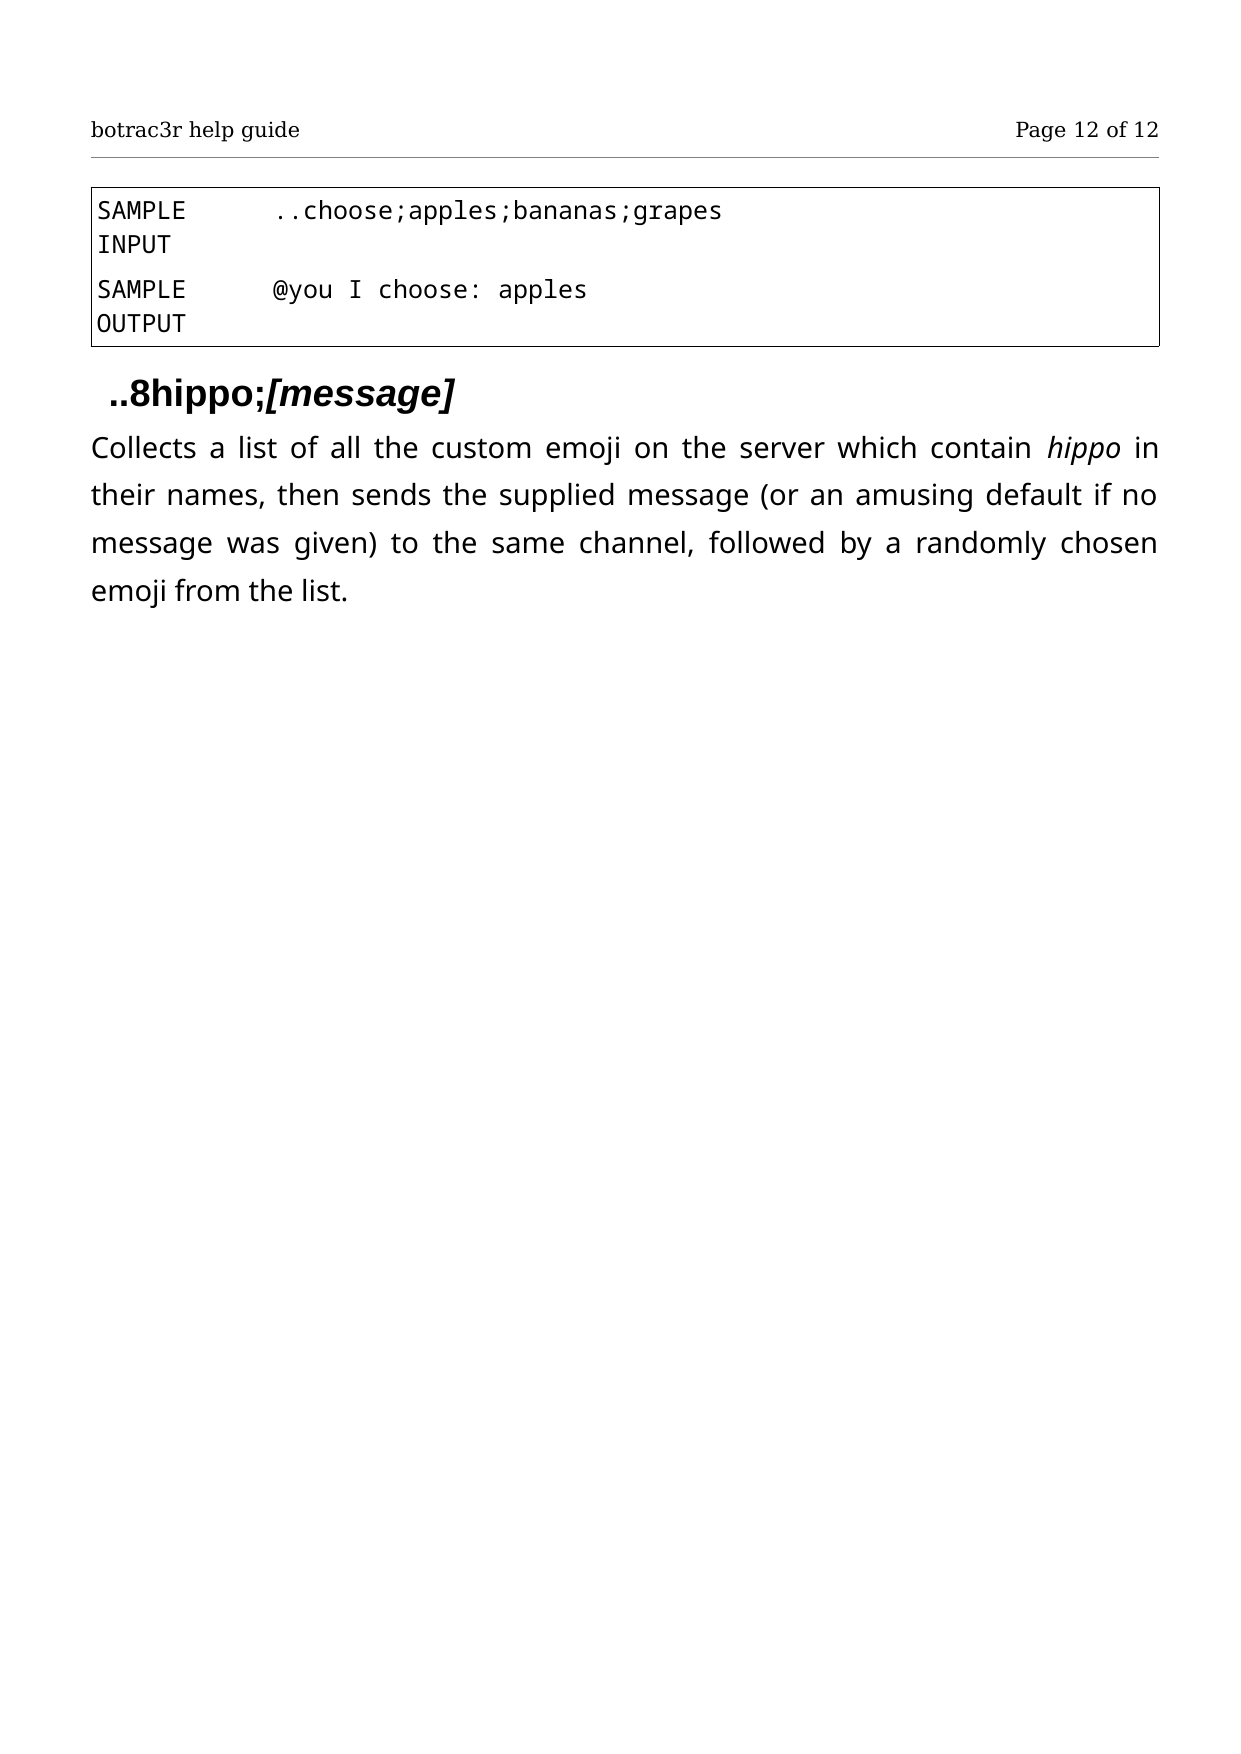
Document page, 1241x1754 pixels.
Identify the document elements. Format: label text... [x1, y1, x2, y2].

text Collects a list of all the custom emoji on the server which contain hippo in their names, then sends the supplied message (or an amusing default if no message was given) to the same channel, followed by a randomly chosen emoji from the list. [91, 427, 1159, 609]
table_cell @you I choose: apples [267, 266, 1159, 346]
table_header SAMPLE INPUT [92, 188, 267, 266]
subtitle ..8hippo;[message] [108, 371, 1159, 414]
table_header ..choose;apples;bananas;grapes [267, 188, 1159, 266]
table_cell SAMPLE OUTPUT [92, 266, 267, 346]
